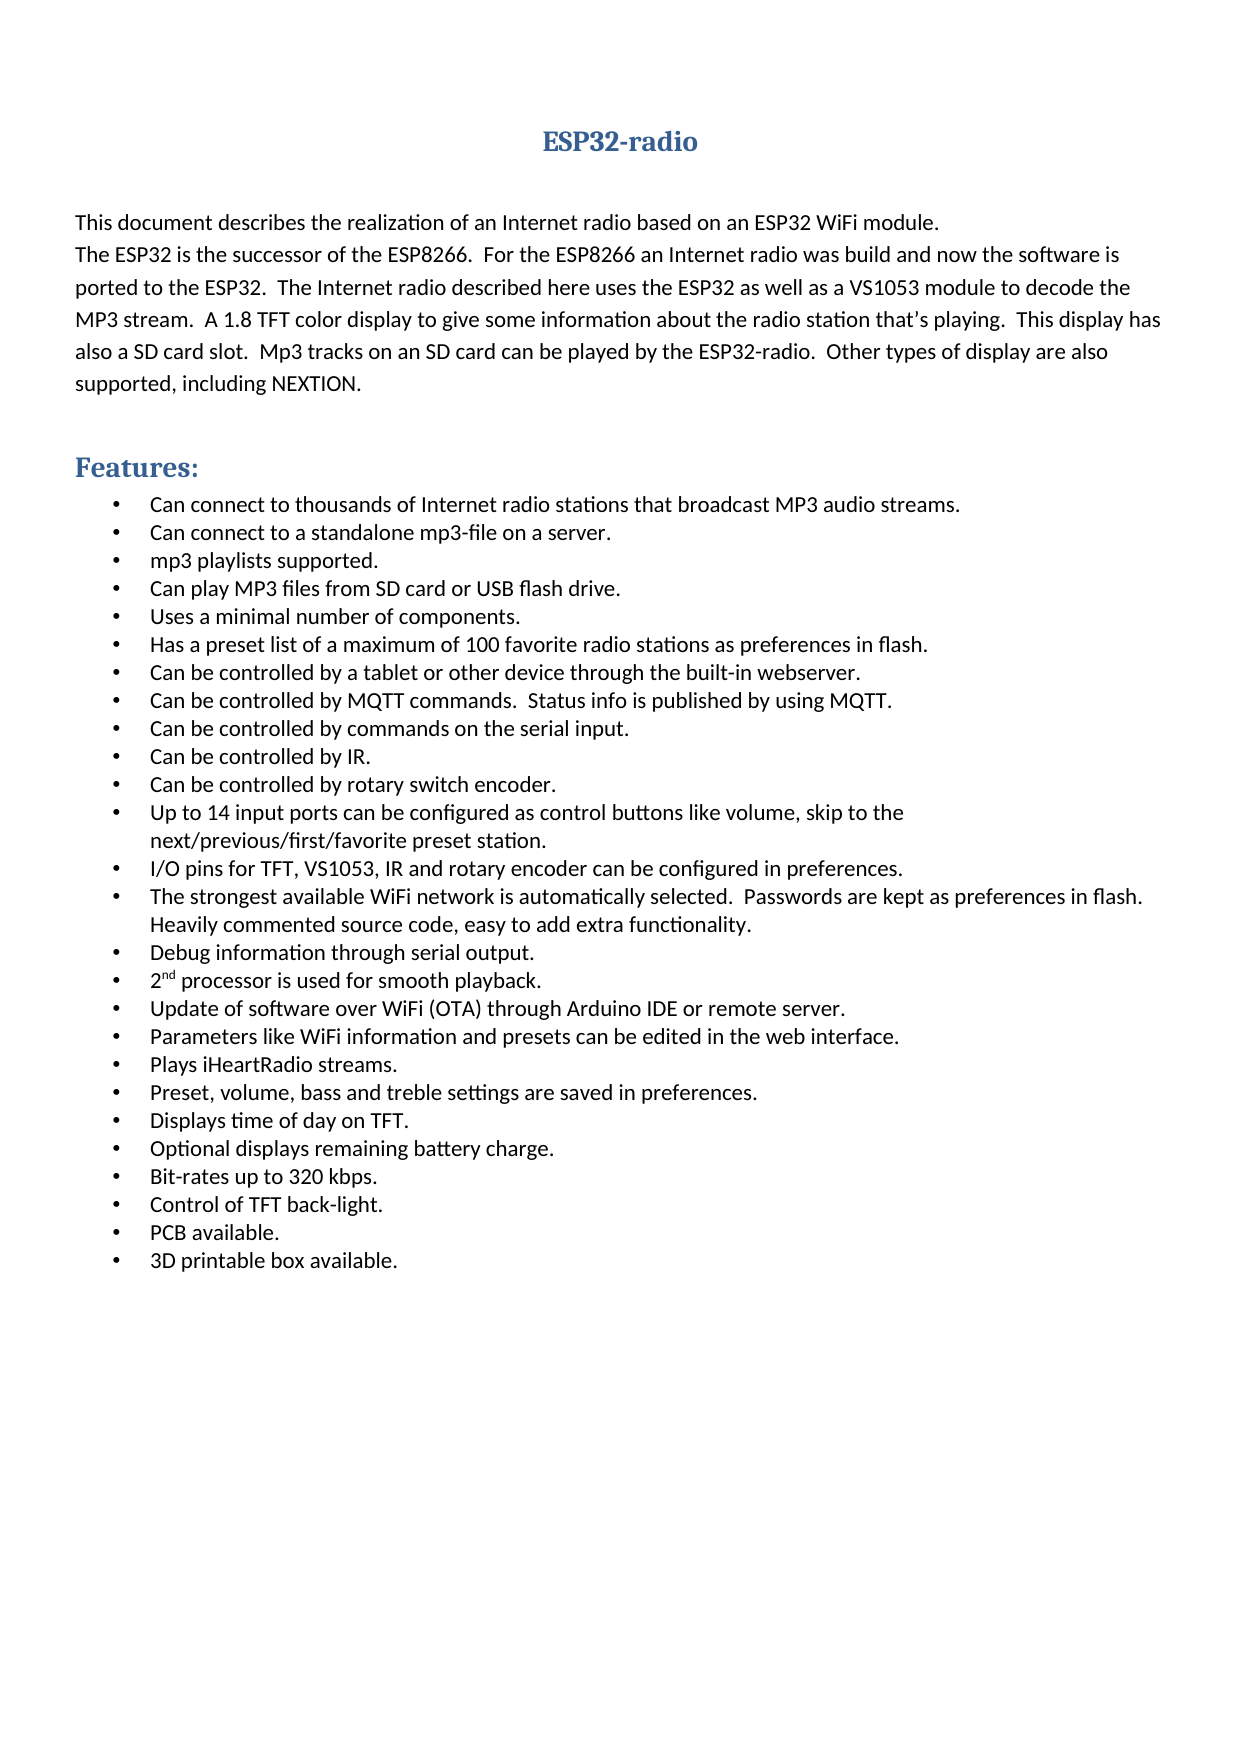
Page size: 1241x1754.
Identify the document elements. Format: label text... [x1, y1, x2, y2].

subtitle Features: [75, 451, 1165, 485]
list Uses a minimal number of components. [112, 602, 1165, 630]
list Control of TFT back-light. [112, 1190, 1165, 1218]
list Can be controlled by a tablet or other device through the built-in webserver. [112, 658, 1165, 686]
list Preset, volume, bass and treble settings are saved in preferences. [112, 1078, 1165, 1106]
text This document describes the realization of an Internet radio based on an ESP32 WiFi module. The ESP32 is the successor of the ESP8266. For the ESP8266 an Internet radio was build and now the software is ported to the ESP32. The Internet radio described here uses the ESP32 as well as a VS1053 module to decode the MP3 stream. A 1.8 TFT color display to give some information about the radio station that’s playing. This display has also a SD card slot. Mp3 tracks on an SD card can be played by the ESP32-radio. Other types of display are also supported, including NEXTION. [75, 208, 1165, 397]
list 3D printable box available. [112, 1246, 1165, 1274]
list Up to 14 input ports can be configured as control buttons like volume, skip to the next/previous/first/favorite preset station. [112, 798, 1165, 854]
list Can connect to a standalone mp3-file on a server. [112, 518, 1165, 546]
list Can be controlled by MQTT commands. Status info is published by using MQTT. [112, 686, 1165, 714]
list Bit-rates up to 320 kbps. [112, 1162, 1165, 1190]
list Update of software over WiFi (OTA) through Arduino IDE or remote server. [112, 994, 1165, 1022]
list Displays time of day on TFT. [112, 1106, 1165, 1134]
list Parameters like WiFi information and presets can be edited in the web interface. [112, 1022, 1165, 1050]
list Can be controlled by IR. [112, 742, 1165, 770]
list I/O pins for TFT, VS1053, IR and rotary encoder can be configured in preferences. [112, 854, 1165, 882]
list Debug information through serial output. [112, 938, 1165, 966]
list Plays iHeartRadio streams. [112, 1050, 1165, 1078]
subtitle ESP32-radio [75, 125, 1165, 158]
list Has a preset list of a maximum of 100 favorite radio stations as preferences in flash. [112, 630, 1165, 658]
list mp3 playlists supported. [112, 546, 1165, 574]
list The strongest available WiFi network is automatically selected. Passwords are kept as preferences in flash. Heavily commented source code, easy to add extra functionality. [112, 882, 1165, 938]
list PCB available. [112, 1218, 1165, 1246]
list Optional displays remaining battery charge. [112, 1134, 1165, 1162]
list Can be controlled by commands on the serial input. [112, 714, 1165, 742]
list Can be controlled by rotary switch encoder. [112, 770, 1165, 798]
list 2nd processor is used for smooth playback. [112, 966, 1165, 994]
list Can connect to thousands of Internet radio stations that broadcast MP3 audio streams. [112, 490, 1165, 518]
list Can play MP3 files from SD card or USB flash drive. [112, 574, 1165, 602]
